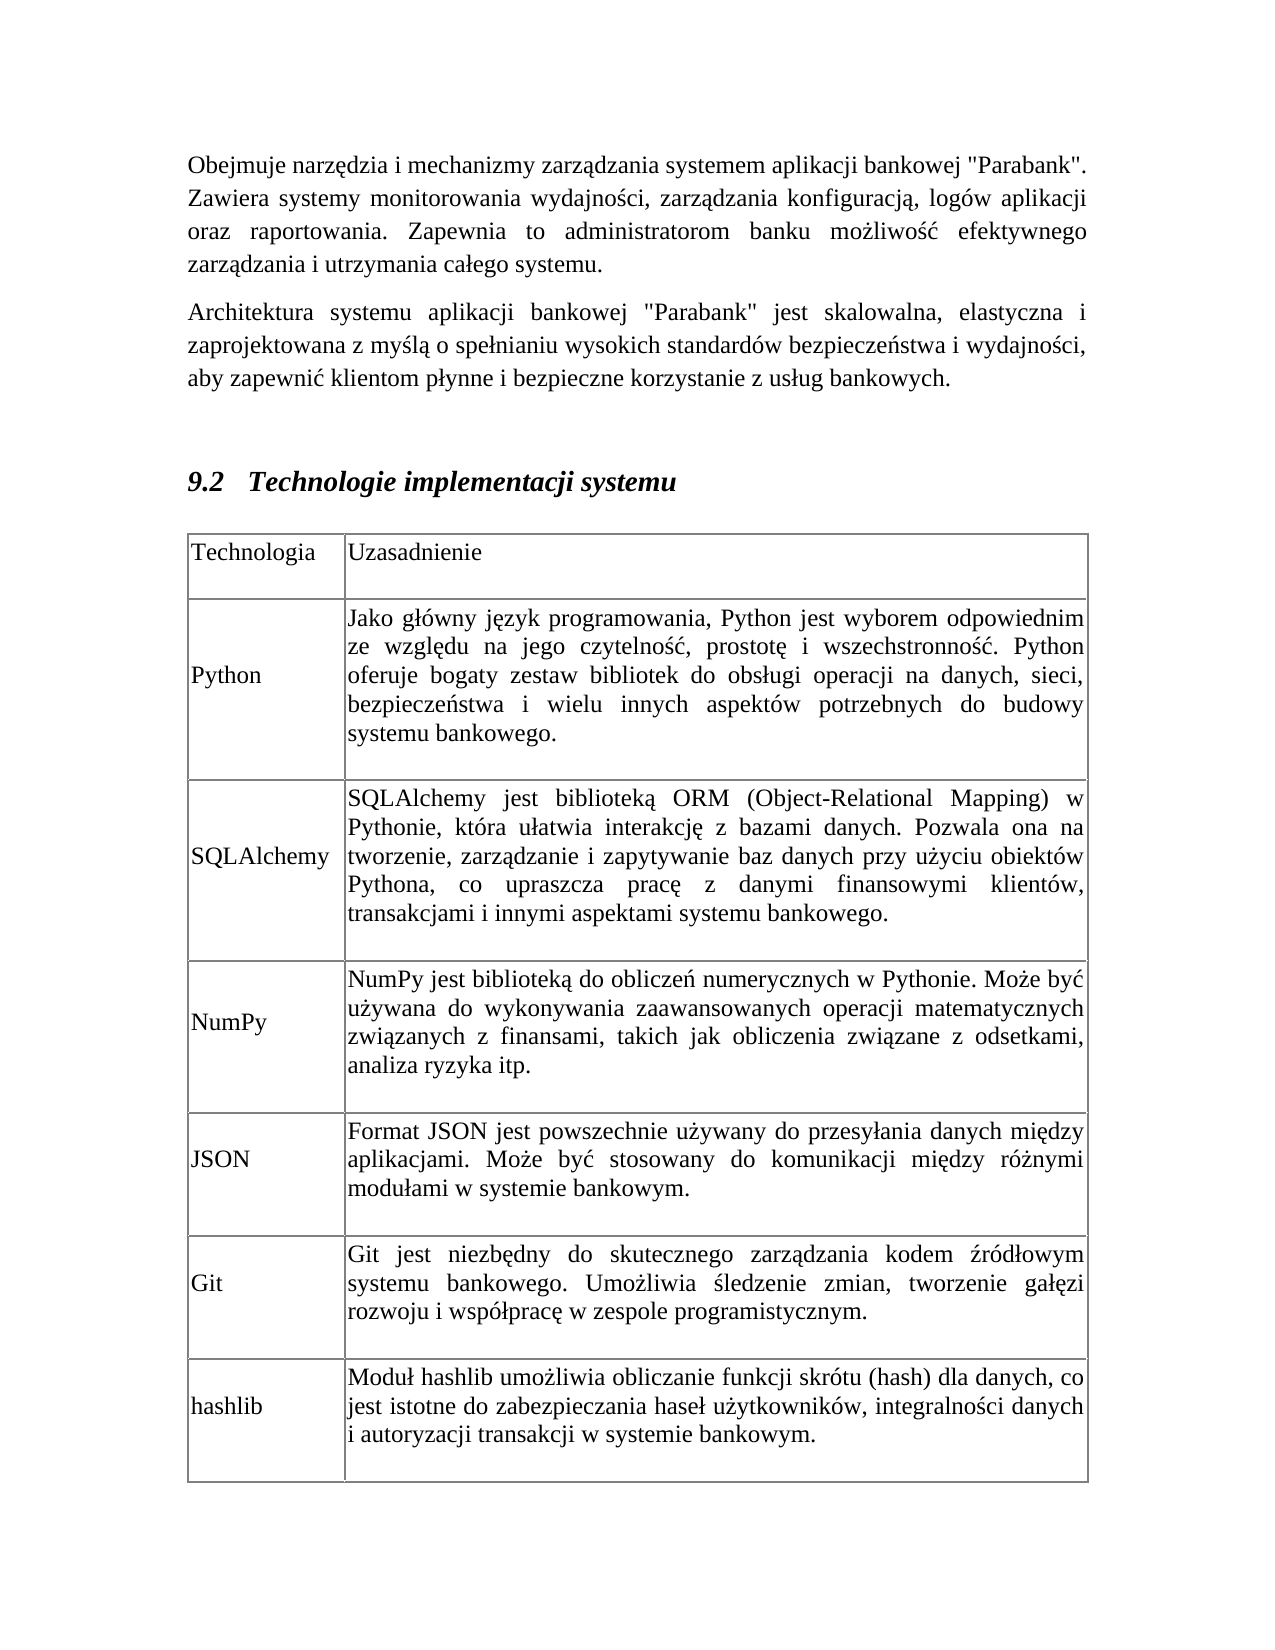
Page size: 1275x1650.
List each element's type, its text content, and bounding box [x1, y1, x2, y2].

table_cell hashlib [189, 1360, 344, 1481]
subtitle Technologie implementacji systemu [187, 464, 1087, 498]
table_header Technologia [189, 535, 344, 598]
table_header Uzasadnienie [346, 535, 1087, 598]
table_cell SQLAlchemy [189, 781, 344, 959]
table_cell SQLAlchemy jest biblioteką ORM (Object-Relational Mapping) w Pythonie, która ułatwia interakcję z bazami danych. Pozwala ona na tworzenie, zarządzanie i zapytywanie baz danych przy użyciu obiektów Pythona, co upraszcza pracę z danymi finansowymi klientów, transakcjami i innymi aspektami systemu bankowego. [346, 779, 1088, 959]
text Architektura systemu aplikacji bankowej "Parabank" jest skalowalna, elastyczna i zaprojektowana z myślą o spełnianiu wysokich standardów bezpieczeństwa i wydajności, aby zapewnić klientom płynne i bezpieczne korzystanie z usług bankowych. [187, 297, 1087, 391]
table_cell Format JSON jest powszechnie używany do przesyłania danych między aplikacjami. Może być stosowany do komunikacji między różnymi modułami w systemie bankowym. [346, 1111, 1087, 1234]
table_cell NumPy [189, 962, 344, 1111]
table_cell Python [189, 600, 344, 779]
table_cell Git jest niezbędny do skutecznego zarządzania kodem źródłowym systemu bankowego. Umożliwia śledzenie zmian, tworzenie gałęzi rozwoju i współpracę w zespole programistycznym. [346, 1235, 1087, 1358]
table_cell JSON [189, 1114, 344, 1234]
table_cell Git [189, 1237, 344, 1358]
table_cell Moduł hashlib umożliwia obliczanie funkcji skrótu (hash) dla danych, co jest istotne do zabezpieczania haseł użytkowników, integralności danych i autoryzacji transakcji w systemie bankowym. [344, 1358, 1087, 1481]
text Obejmuje narzędzia i mechanizmy zarządzania systemem aplikacji bankowej "Parabank". Zawiera systemy monitorowania wydajności, zarządzania konfiguracją, logów aplikacji oraz raportowania. Zapewnia to administratorom banku możliwość efektywnego zarządzania i utrzymania całego systemu. [187, 150, 1087, 278]
table_cell Jako główny język programowania, Python jest wyborem odpowiednim ze względu na jego czytelność, prostotę i wszechstronność. Python oferuje bogaty zestaw bibliotek do obsługi operacji na danych, sieci, bezpieczeństwa i wielu innych aspektów potrzebnych do budowy systemu bankowego. [346, 598, 1087, 779]
table_cell NumPy jest biblioteką do obliczeń numerycznych w Pythonie. Może być używana do wykonywania zaawansowanych operacji matematycznych związanych z finansami, takich jak obliczenia związane z odsetkami, analiza ryzyka itp. [346, 960, 1087, 1111]
